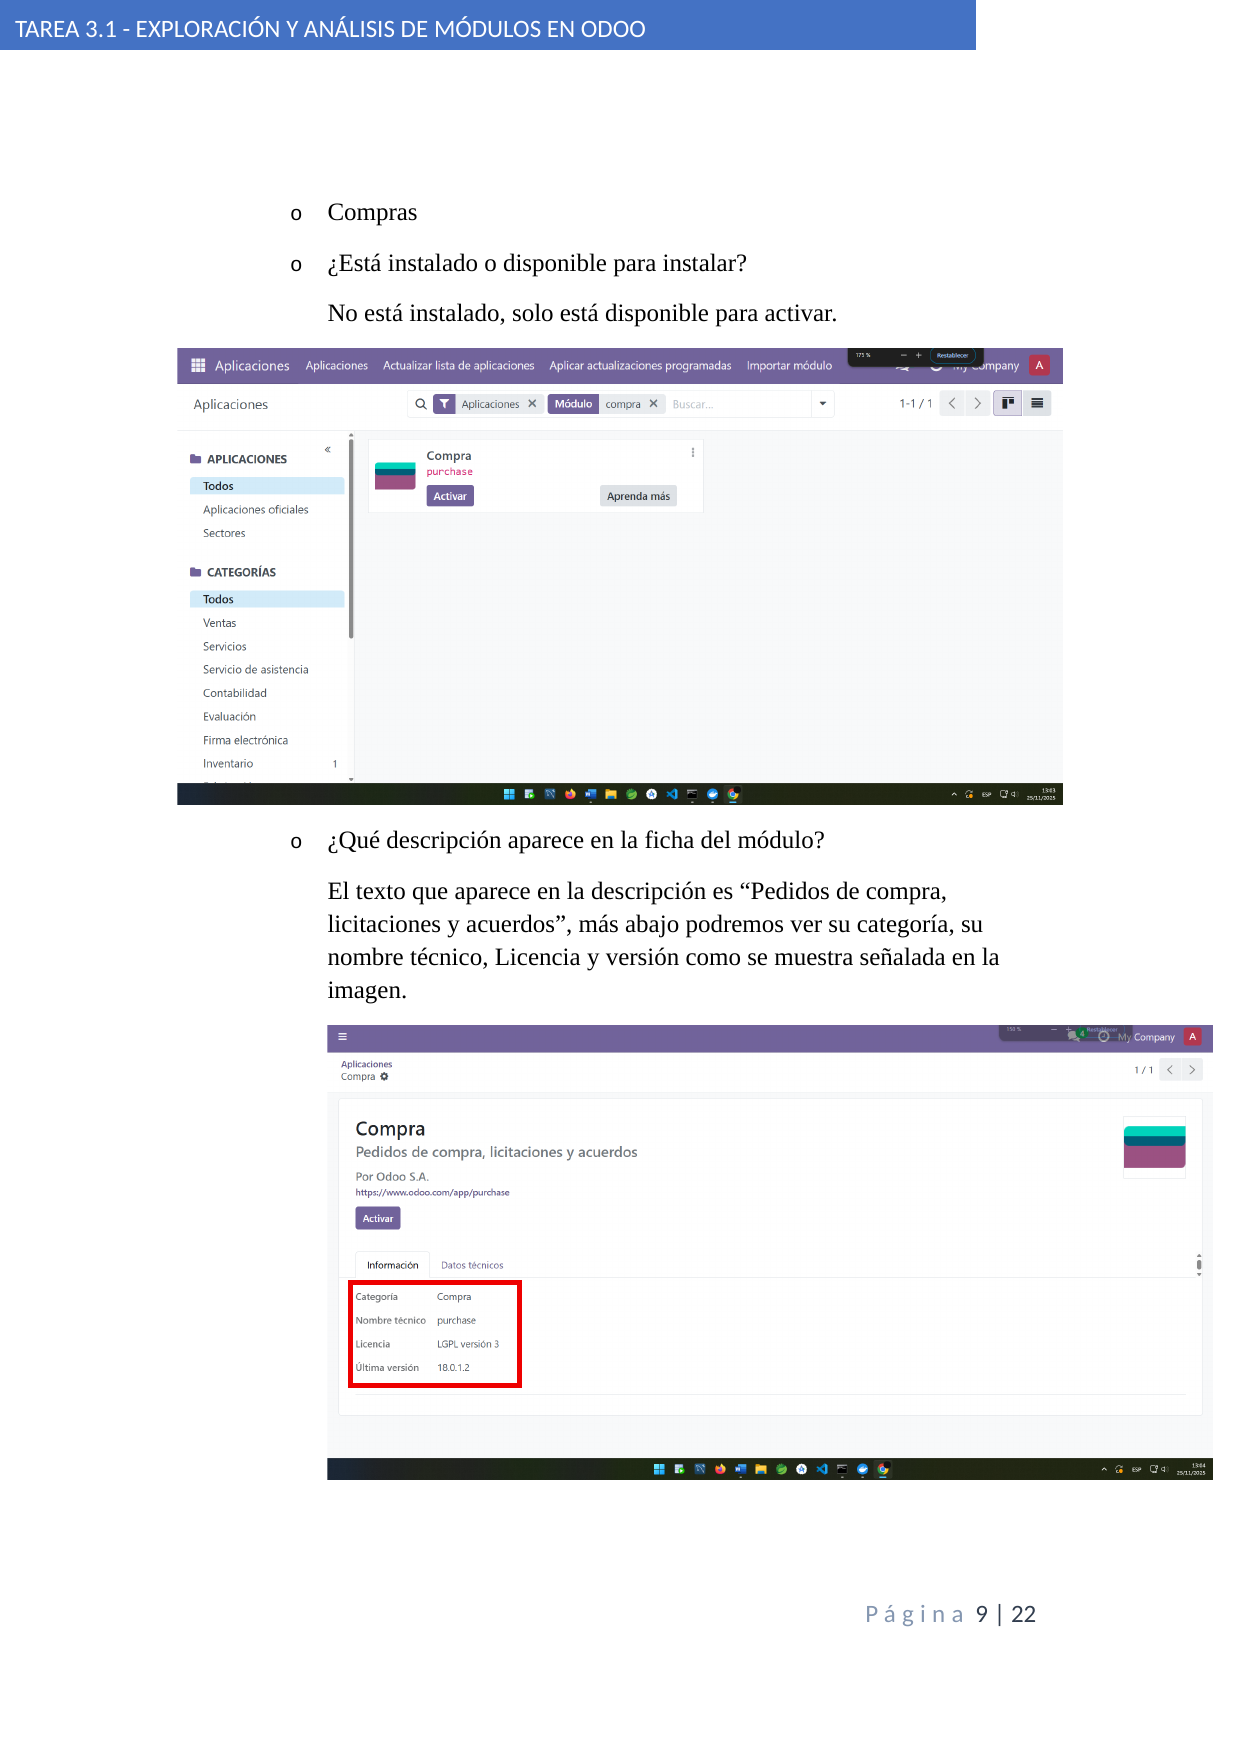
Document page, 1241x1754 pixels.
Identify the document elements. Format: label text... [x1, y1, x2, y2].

list ¿Qué descripción aparece en la ficha del módulo? [290, 826, 1063, 855]
text No está instalado, solo está disponible para activar. [327, 298, 1063, 327]
text El texto que aparece en la descripción es “Pedidos de compra, licitaciones y acuerdos”, más abajo podremos ver su categoría, su nombre técnico, Licencia y versión como se muestra señalada en la imagen. [327, 876, 1063, 1004]
list ¿Está instalado o disponible para instalar? [290, 248, 1063, 277]
list Compras [290, 197, 1063, 227]
